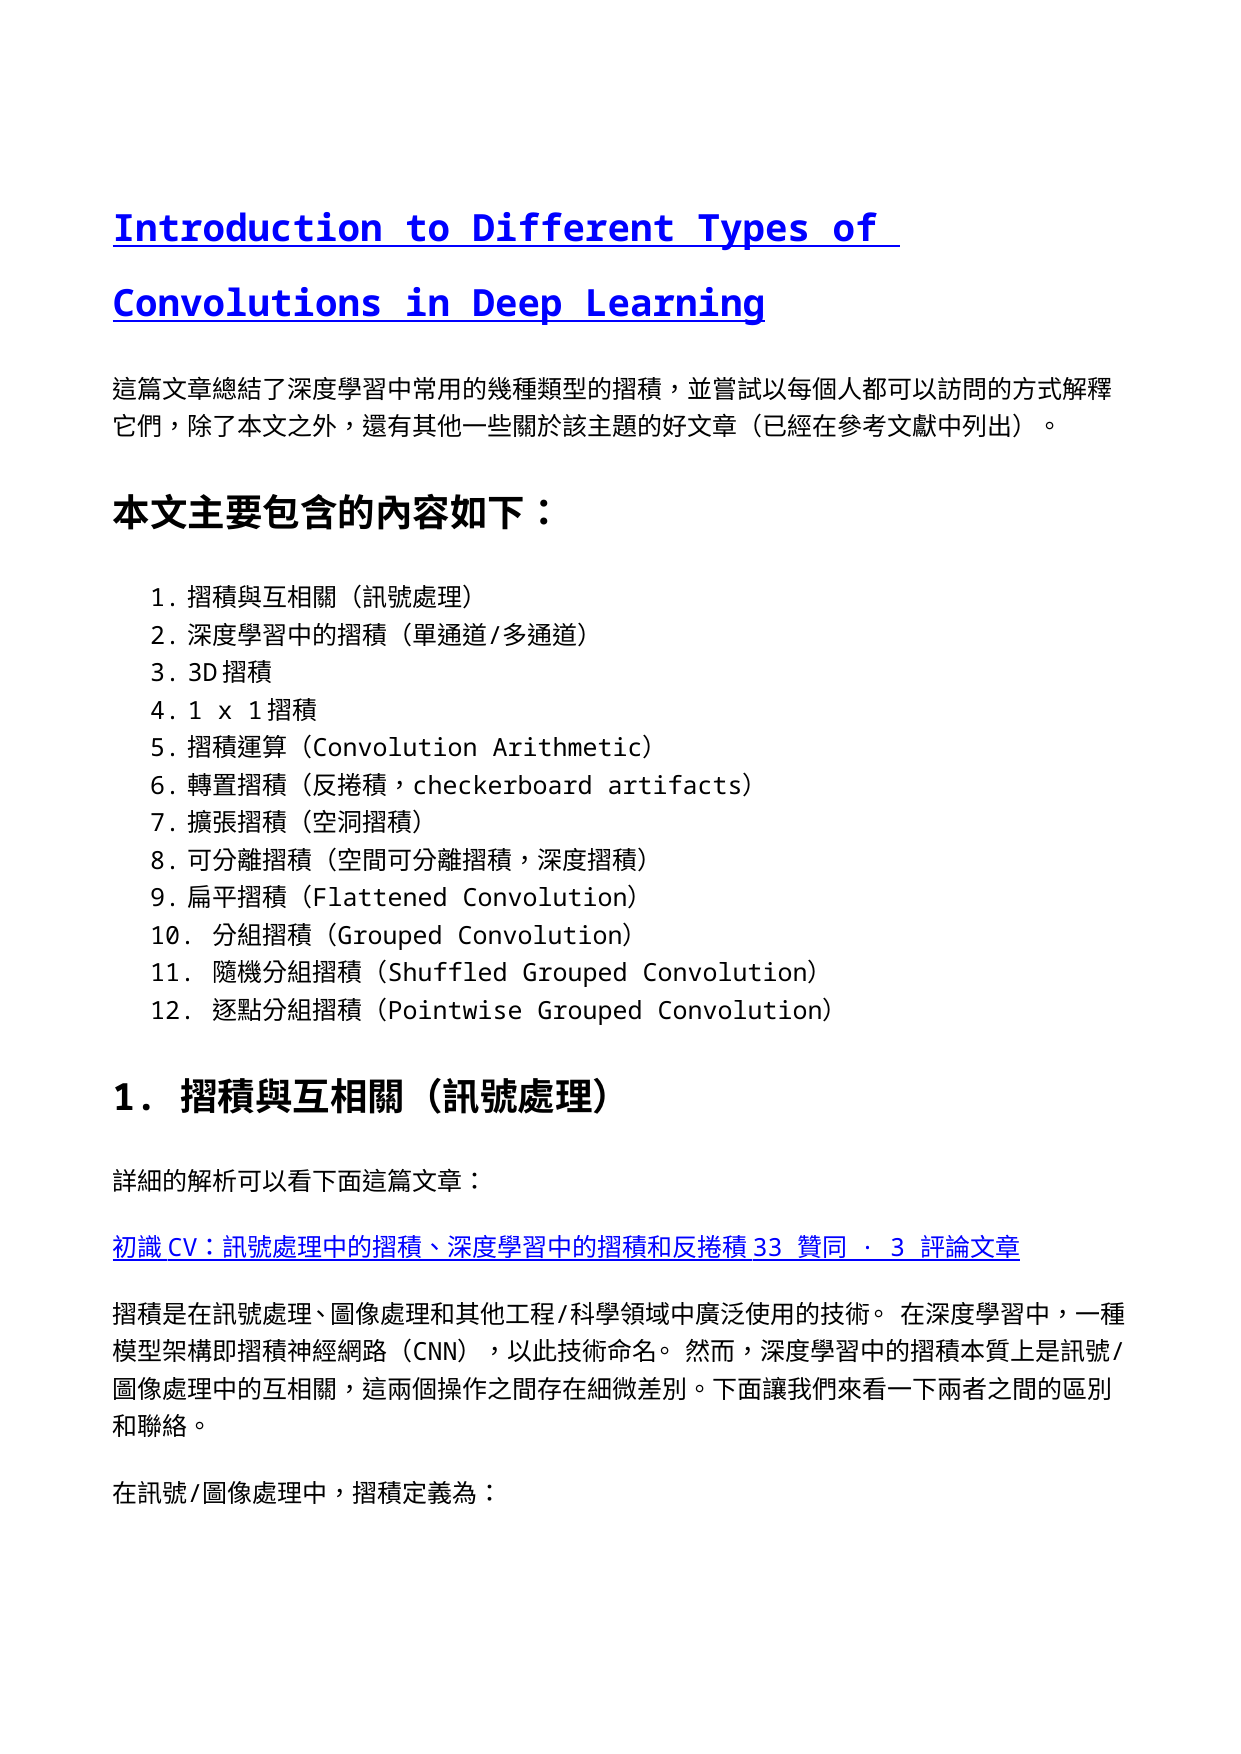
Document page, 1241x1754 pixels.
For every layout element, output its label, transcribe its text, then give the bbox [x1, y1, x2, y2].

list 3D摺積 [150, 652, 1125, 689]
list 可分離摺積（空間可分離摺積，深度摺積） [150, 839, 1125, 877]
subtitle 本文主要包含的內容如下： [112, 473, 1125, 548]
text 摺積是在訊號處理、圖像處理和其他工程/科學領域中廣泛使用的技術。 在深度學習中，一種模型架構即摺積神經網路（CNN），以此技術命名。 然而，深度學習中的摺積本質上是訊號/圖像處理中的互相關，這兩個操作之間存在細微差別。下面讓我們來看一下兩者之間的區別和聯絡。 [112, 1294, 1125, 1444]
list 深度學習中的摺積（單通道/多通道） [150, 614, 1125, 652]
subtitle 1. 摺積與互相關（訊號處理） [112, 1056, 1125, 1131]
text 初識CV：訊號處理中的摺積、深度學習中的摺積和反捲積33 贊同 · 3 評論文章 [112, 1227, 1125, 1264]
text 詳細的解析可以看下面這篇文章： [112, 1160, 1125, 1198]
list 擴張摺積（空洞摺積） [150, 802, 1125, 839]
list 1 x 1摺積 [150, 689, 1125, 727]
list 逐點分組摺積（Pointwise Grouped Convolution） [150, 989, 1125, 1027]
list 摺積運算（Convolution Arithmetic） [150, 727, 1125, 764]
list 扁平摺積（Flattened Convolution） [150, 877, 1125, 914]
subtitle Introduction to Different Types of Convolutions in Deep Learning [112, 189, 1125, 339]
list 摺積與互相關（訊號處理） [150, 577, 1125, 614]
list 轉置摺積（反捲積，checkerboard artifacts） [150, 764, 1125, 802]
list 分組摺積（Grouped Convolution） [150, 914, 1125, 952]
text 這篇文章總結了深度學習中常用的幾種類型的摺積，並嘗試以每個人都可以訪問的方式解釋它們，除了本文之外，還有其他一些關於該主題的好文章（已經在參考文獻中列出）。 [112, 369, 1125, 444]
list 隨機分組摺積（Shuffled Grouped Convolution） [150, 952, 1125, 989]
text 在訊號/圖像處理中，摺積定義為： [112, 1473, 1125, 1510]
